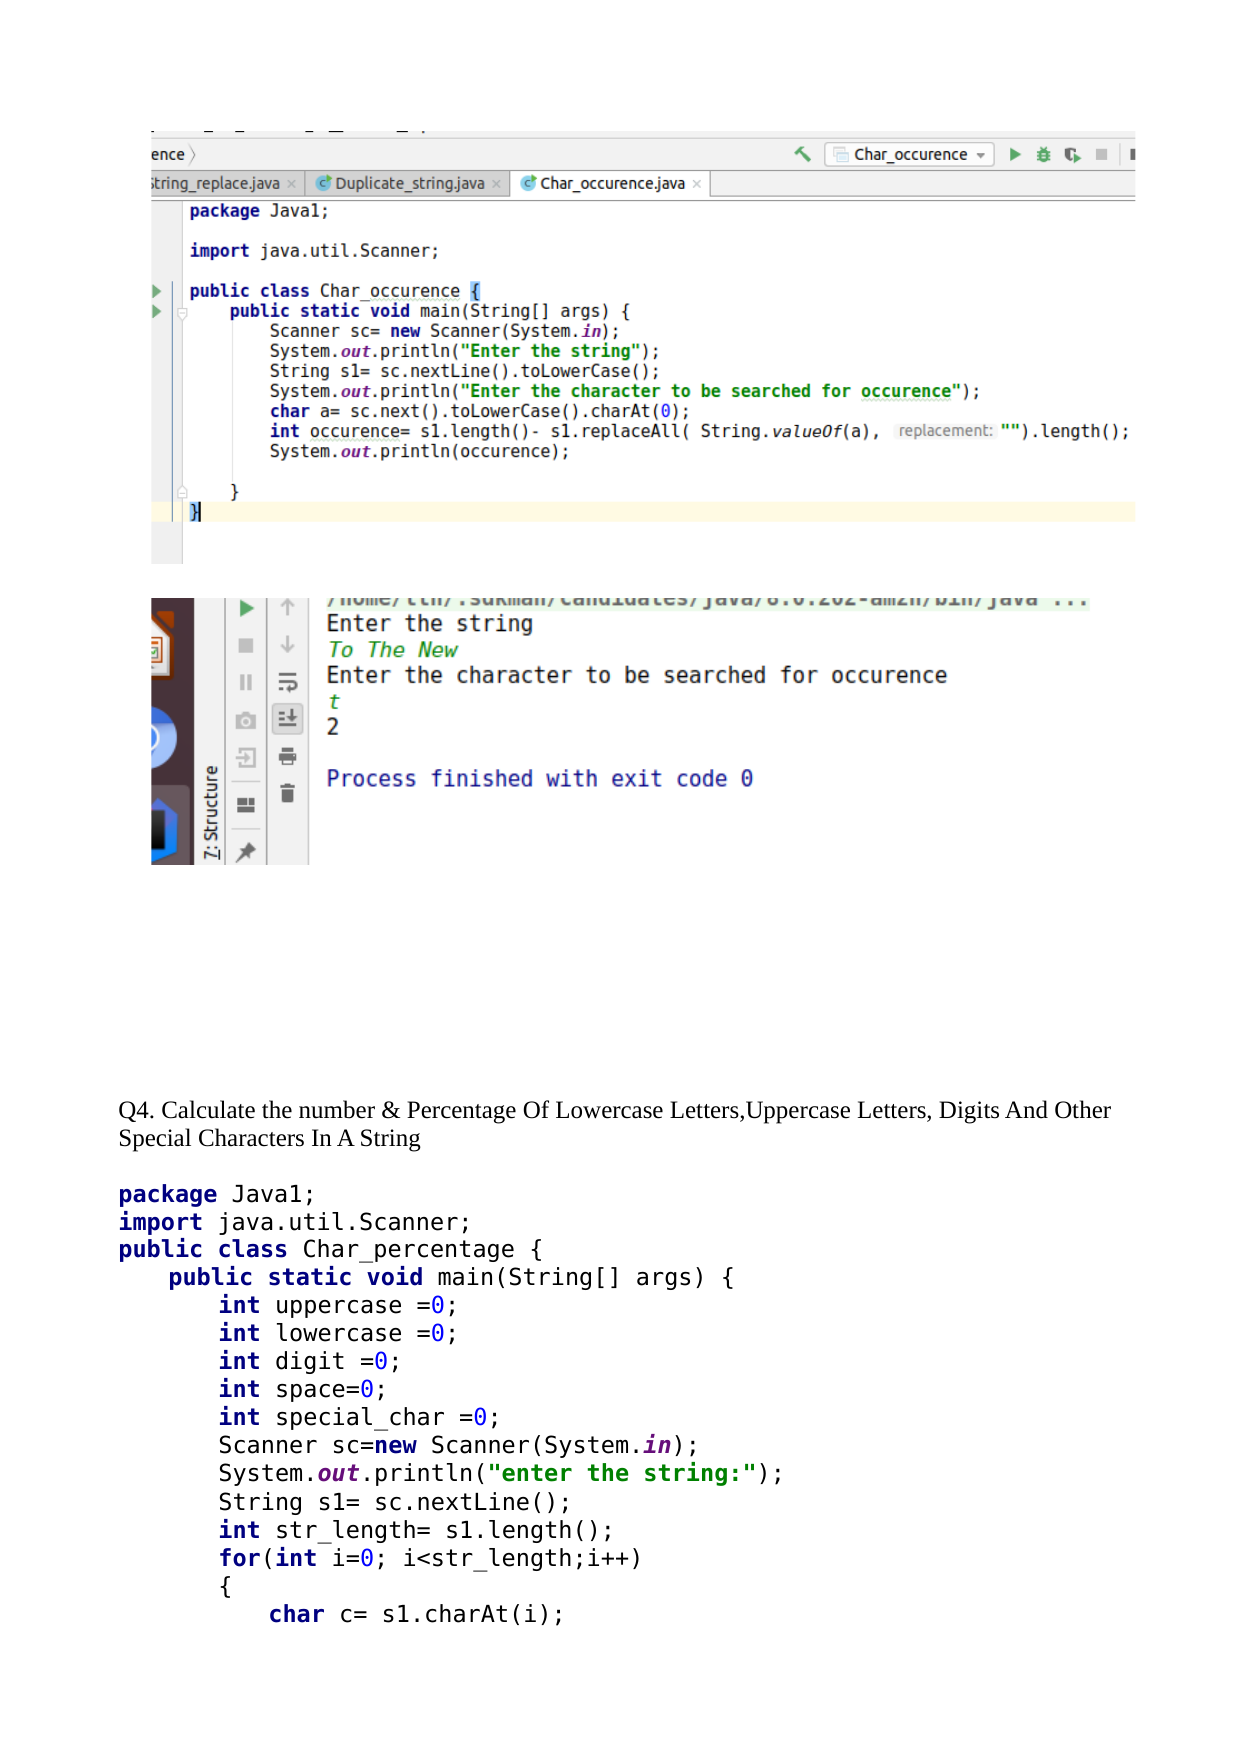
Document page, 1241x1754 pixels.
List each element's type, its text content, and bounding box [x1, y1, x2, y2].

text int digit =0; [118, 1347, 1122, 1376]
text char c= s1.charAt(i); [118, 1601, 1122, 1629]
text System.out.println("enter the string:"); [118, 1460, 1122, 1488]
text String s1= sc.nextLine(); [118, 1488, 1122, 1516]
text public class Char_percentage { [118, 1236, 1122, 1263]
text package Java1; [118, 1181, 1122, 1208]
text { [118, 1572, 1122, 1601]
text int space=0; [118, 1376, 1122, 1404]
text Q4. Calculate the number & Percentage Of Lowercase Letters,Uppercase Letters, Digits And Other Special Characters In A String [118, 1095, 1122, 1152]
text int special_char =0; [118, 1404, 1122, 1432]
text import java.util.Scanner; [118, 1208, 1122, 1236]
text int str_length= s1.length(); [118, 1516, 1122, 1544]
text int uppercase =0; [118, 1291, 1122, 1319]
text for(int i=0; i<str_length;i++) [118, 1544, 1122, 1572]
picture [151, 598, 368, 865]
text public static void main(String[] args) { [118, 1263, 1122, 1291]
picture [151, 131, 1136, 564]
text Scanner sc=new Scanner(System.in); [118, 1432, 1122, 1460]
text int lowercase =0; [118, 1319, 1122, 1347]
